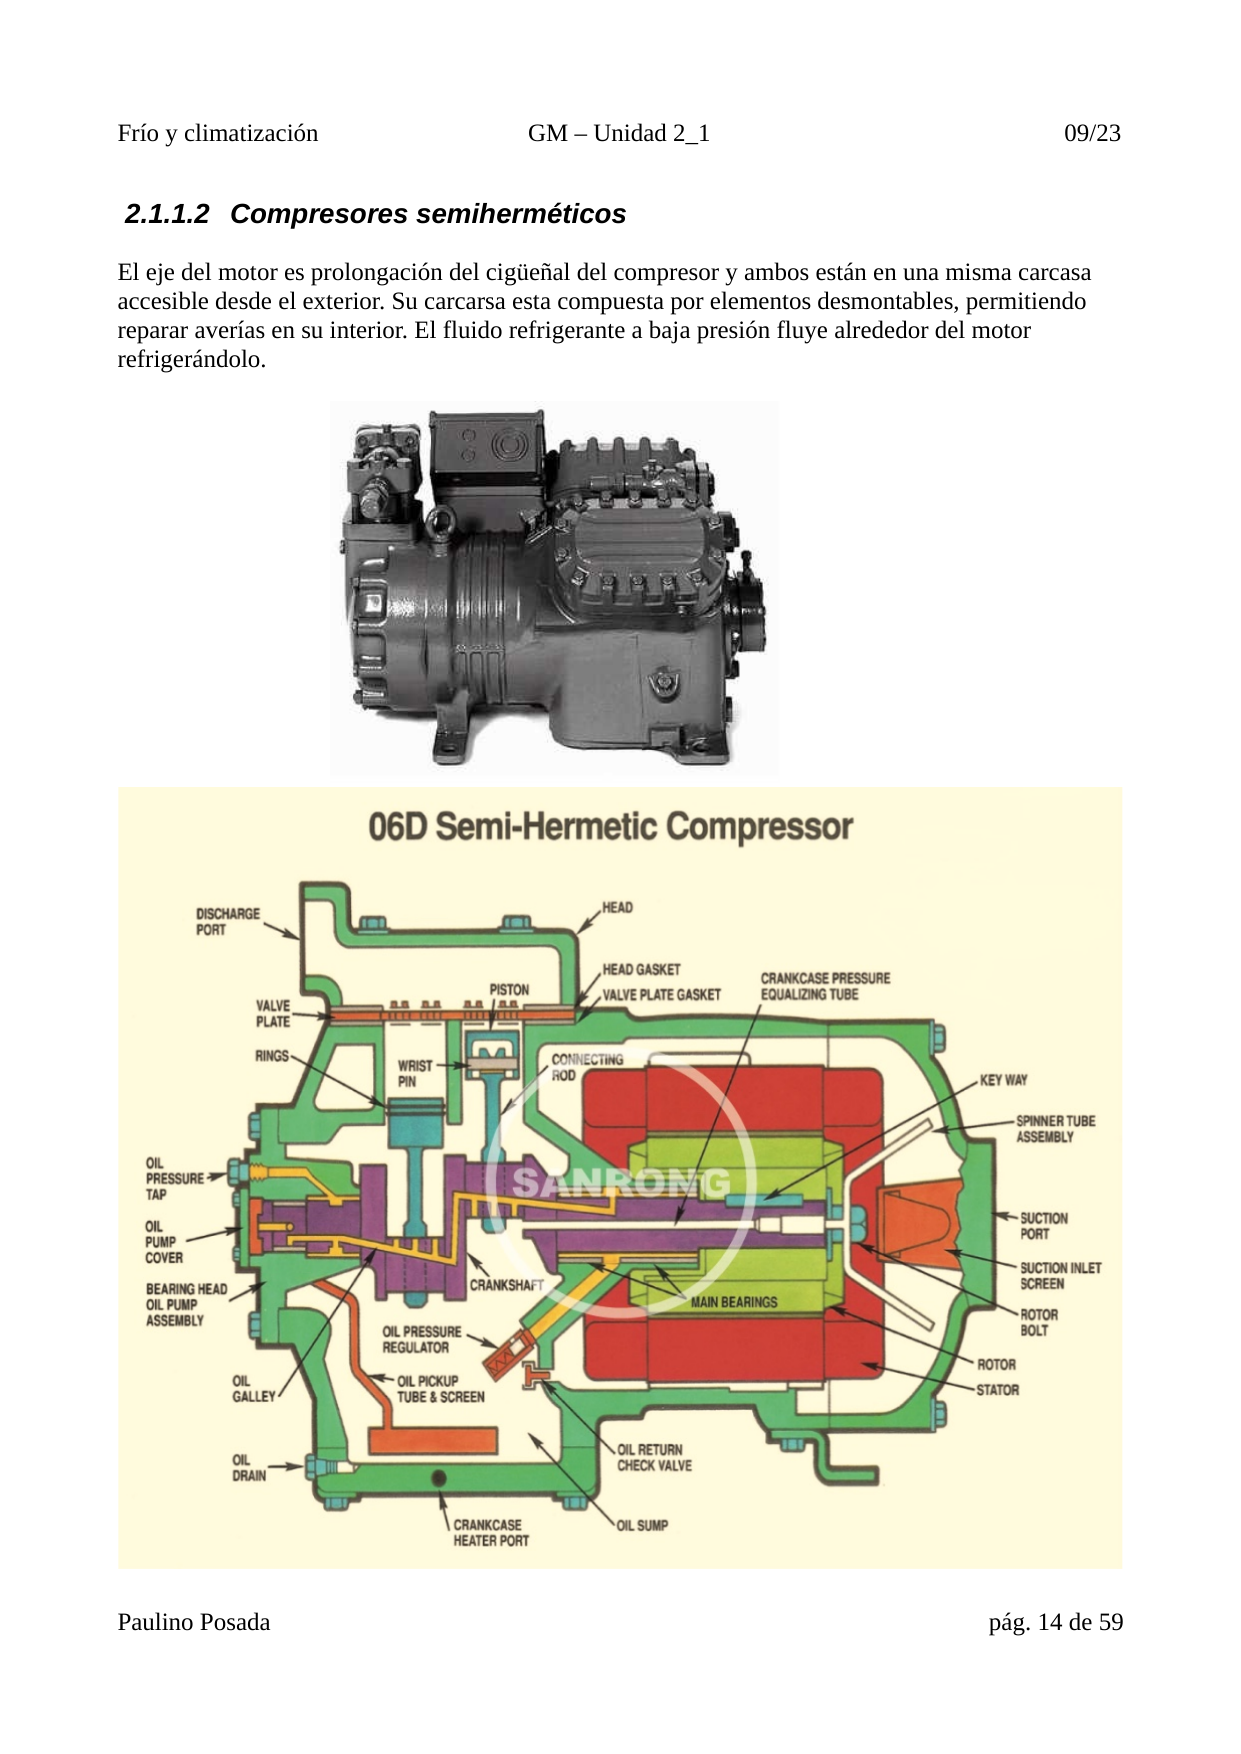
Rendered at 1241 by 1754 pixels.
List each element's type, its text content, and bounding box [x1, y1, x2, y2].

picture [330, 401, 781, 783]
subtitle Compresores semiherméticos [117, 197, 1123, 229]
picture [118, 787, 1123, 1569]
text El eje del motor es prolongación del cigüeñal del compresor y ambos están en una misma carcasa accesible desde el exterior. Su carcarsa esta compuesta por elementos desmontables, permitiendo reparar averías en su interior. El fluido refrigerante a baja presión fluye alrededor del motor refrigerándolo. [117, 257, 1123, 372]
